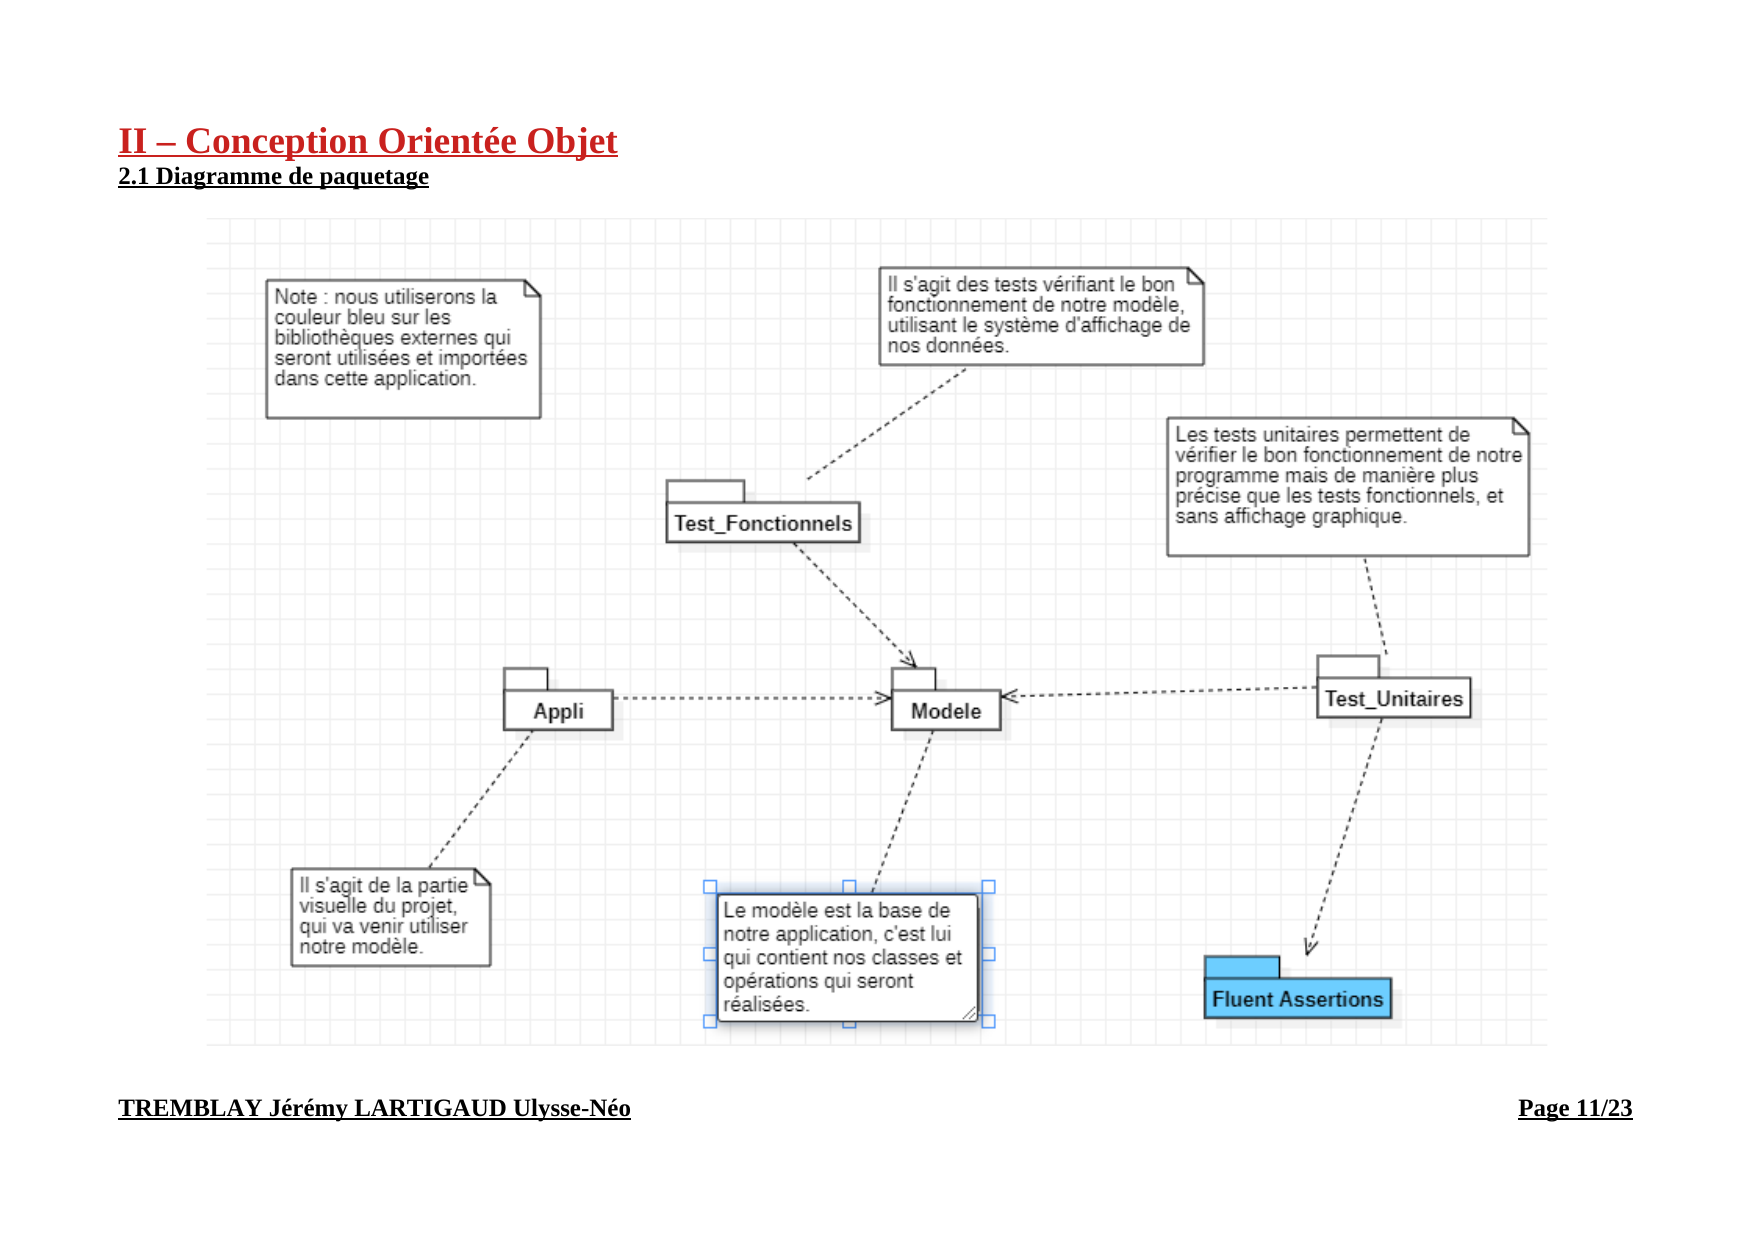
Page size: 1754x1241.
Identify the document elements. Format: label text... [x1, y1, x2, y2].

text 2.1 Diagramme de paquetage [118, 161, 1636, 190]
picture [206, 218, 1548, 1046]
text II – Conception Orientée Objet [118, 118, 1636, 161]
